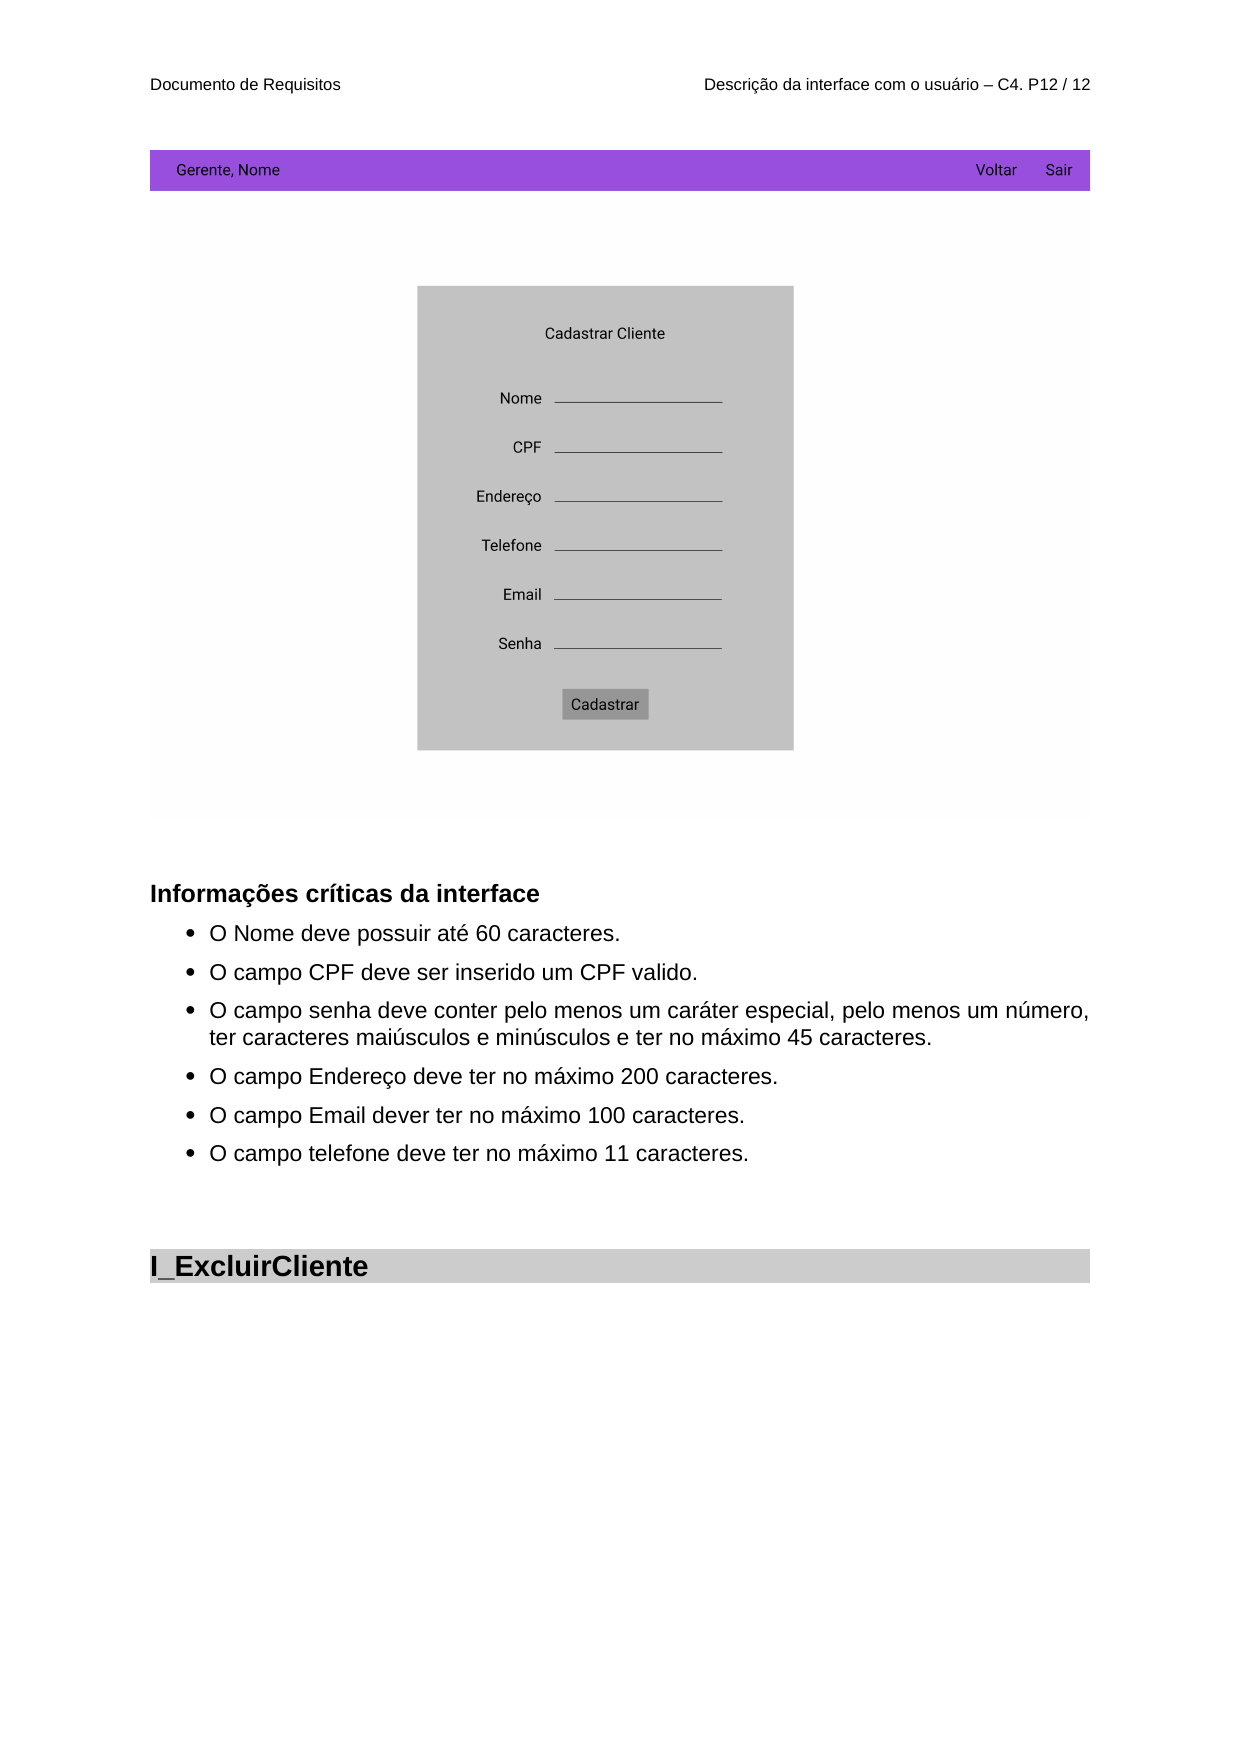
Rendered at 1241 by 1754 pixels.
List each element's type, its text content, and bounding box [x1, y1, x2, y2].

subtitle Informações críticas da interface [150, 878, 1090, 907]
subtitle I_ExcluirCliente [150, 1249, 1090, 1283]
list O campo telefone deve ter no máximo 11 caracteres. [186, 1140, 1090, 1167]
list O campo Email dever ter no máximo 100 caracteres. [186, 1102, 1090, 1128]
list O campo senha deve conter pelo menos um caráter especial, pelo menos um número, ter caracteres maiúsculos e minúsculos e ter no máximo 45 caracteres. [186, 997, 1090, 1050]
list O campo CPF deve ser inserido um CPF valido. [186, 959, 1090, 985]
picture [150, 150, 1091, 819]
list O campo Endereço deve ter no máximo 200 caracteres. [186, 1063, 1090, 1089]
list O Nome deve possuir até 60 caracteres. [186, 920, 1090, 946]
